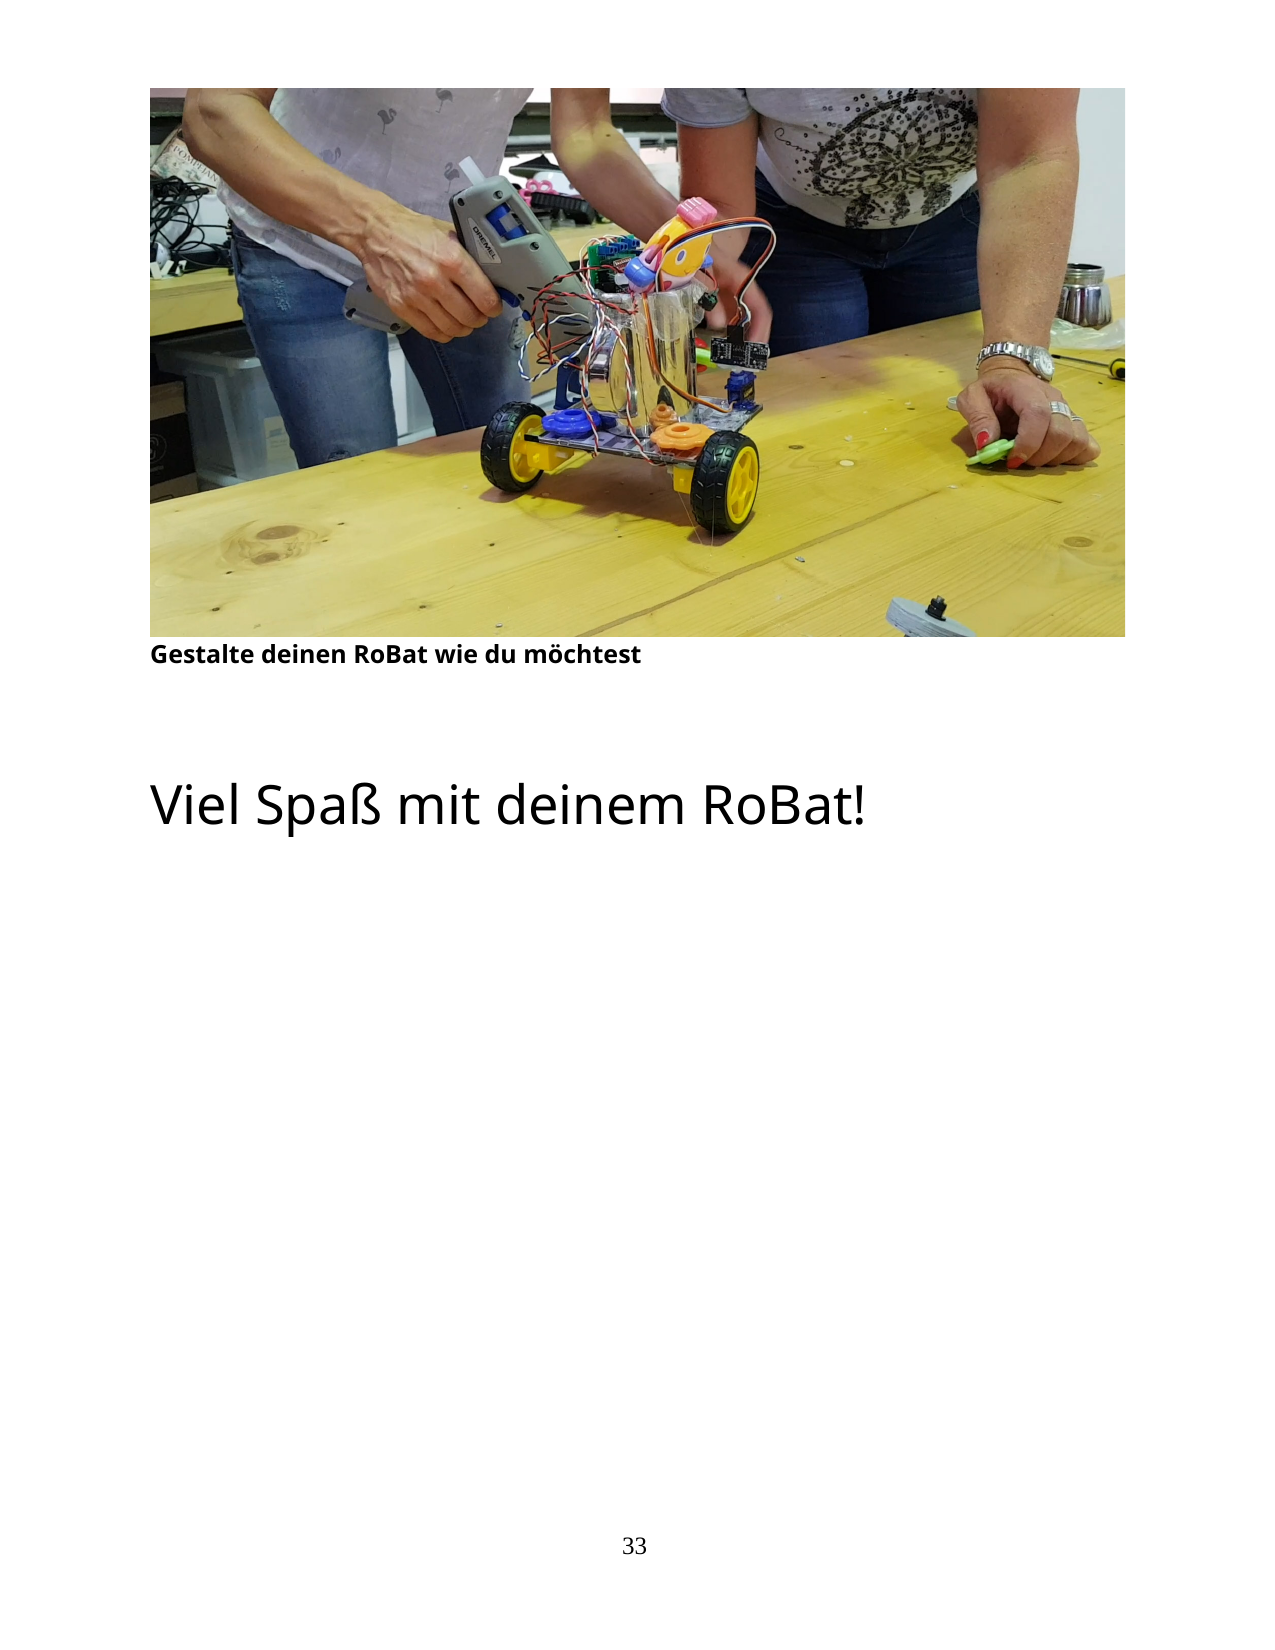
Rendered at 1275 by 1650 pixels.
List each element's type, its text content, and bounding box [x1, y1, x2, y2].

picture [150, 88, 1125, 637]
text Gestalte deinen RoBat wie du möchtest [150, 637, 1125, 671]
subtitle Viel Spaß mit deinem RoBat! [150, 766, 1125, 840]
